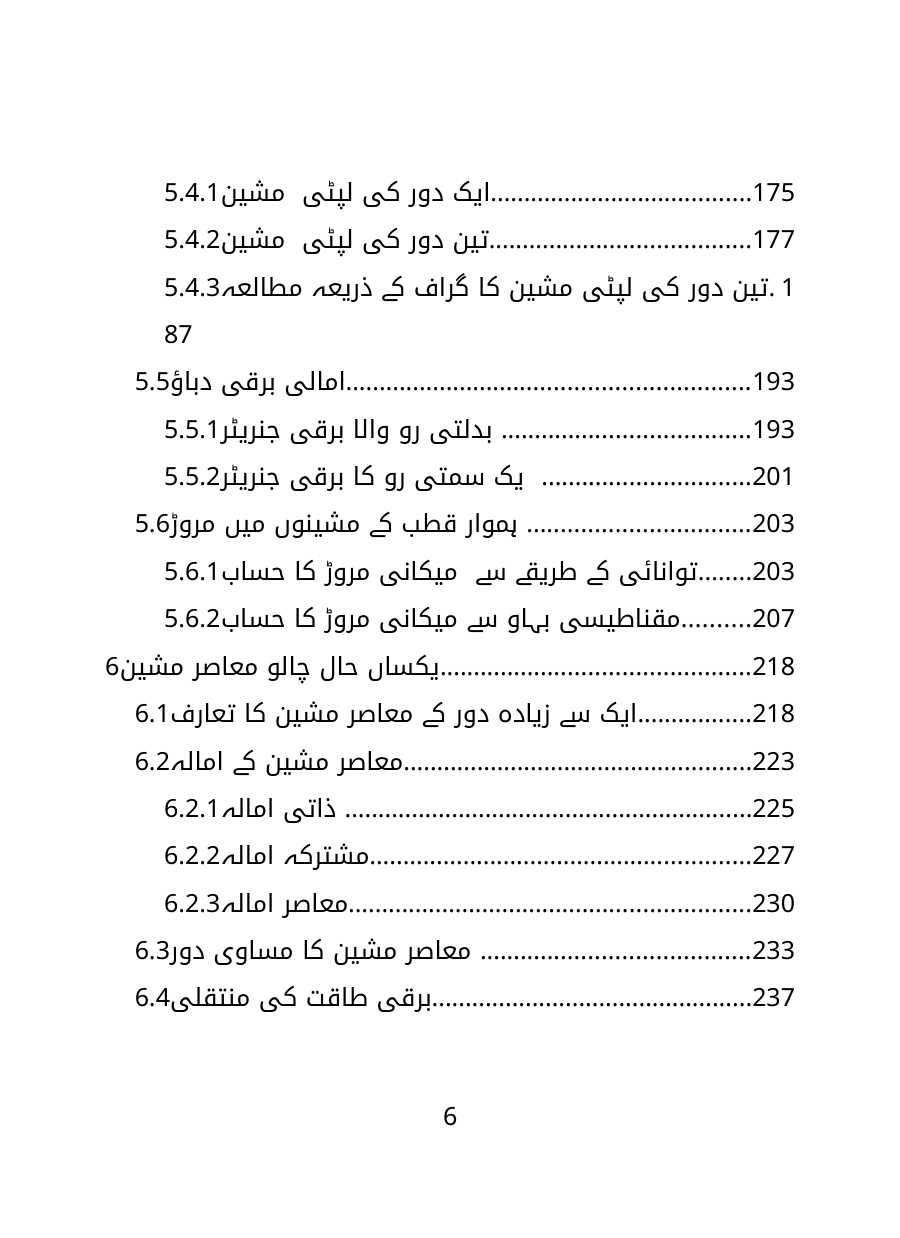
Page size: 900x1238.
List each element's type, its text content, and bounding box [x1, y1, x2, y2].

text 6.2معاصر مشین کے امالہ 223 [134, 738, 795, 785]
text 6.1ایک سے زیادہ دور کے معاصر مشین کا تعارف 218 [134, 690, 795, 738]
text 6.4برقی طاقت کی منتقلی 237 [134, 975, 795, 1022]
text 5.6.2مقناطیسی بہاو سے میکانی مروڑ کا حساب 207 [164, 596, 795, 643]
text 6.2.1ذاتی امالہ 225 [164, 785, 795, 833]
text 5.6.1توانائی کے طریقے سے میکانی مروڑ کا حساب 203 [164, 548, 795, 596]
text 5.5.2یک سمتی رو کا برقی جنریٹر 201 [164, 453, 795, 501]
text 5.4.3تین دور کی لپٹی مشین کا گراف کے ذریعہ مطالعہ 187 [164, 264, 795, 359]
text 5.5امالی برقی دباؤ 193 [134, 359, 795, 406]
text 6یکساں حال چالو معاصر مشین 218 [105, 643, 795, 690]
text 6.2.2مشترکہ امالہ 227 [164, 833, 795, 880]
text 5.4.2تین دور کی لپٹی مشین 177 [164, 216, 795, 264]
text 5.6ہموار قطب کے مشینوں میں مروڑ 203 [134, 501, 795, 548]
text 6.3معاصر مشین کا مساوی دور 233 [134, 927, 795, 975]
text 6.2.3معاصر امالہ 230 [164, 880, 795, 927]
text 5.5.1بدلتی رو والا برقی جنریٹر 193 [164, 406, 795, 453]
text 5.4.1ایک دور کی لپٹی مشین 175 [164, 169, 795, 216]
